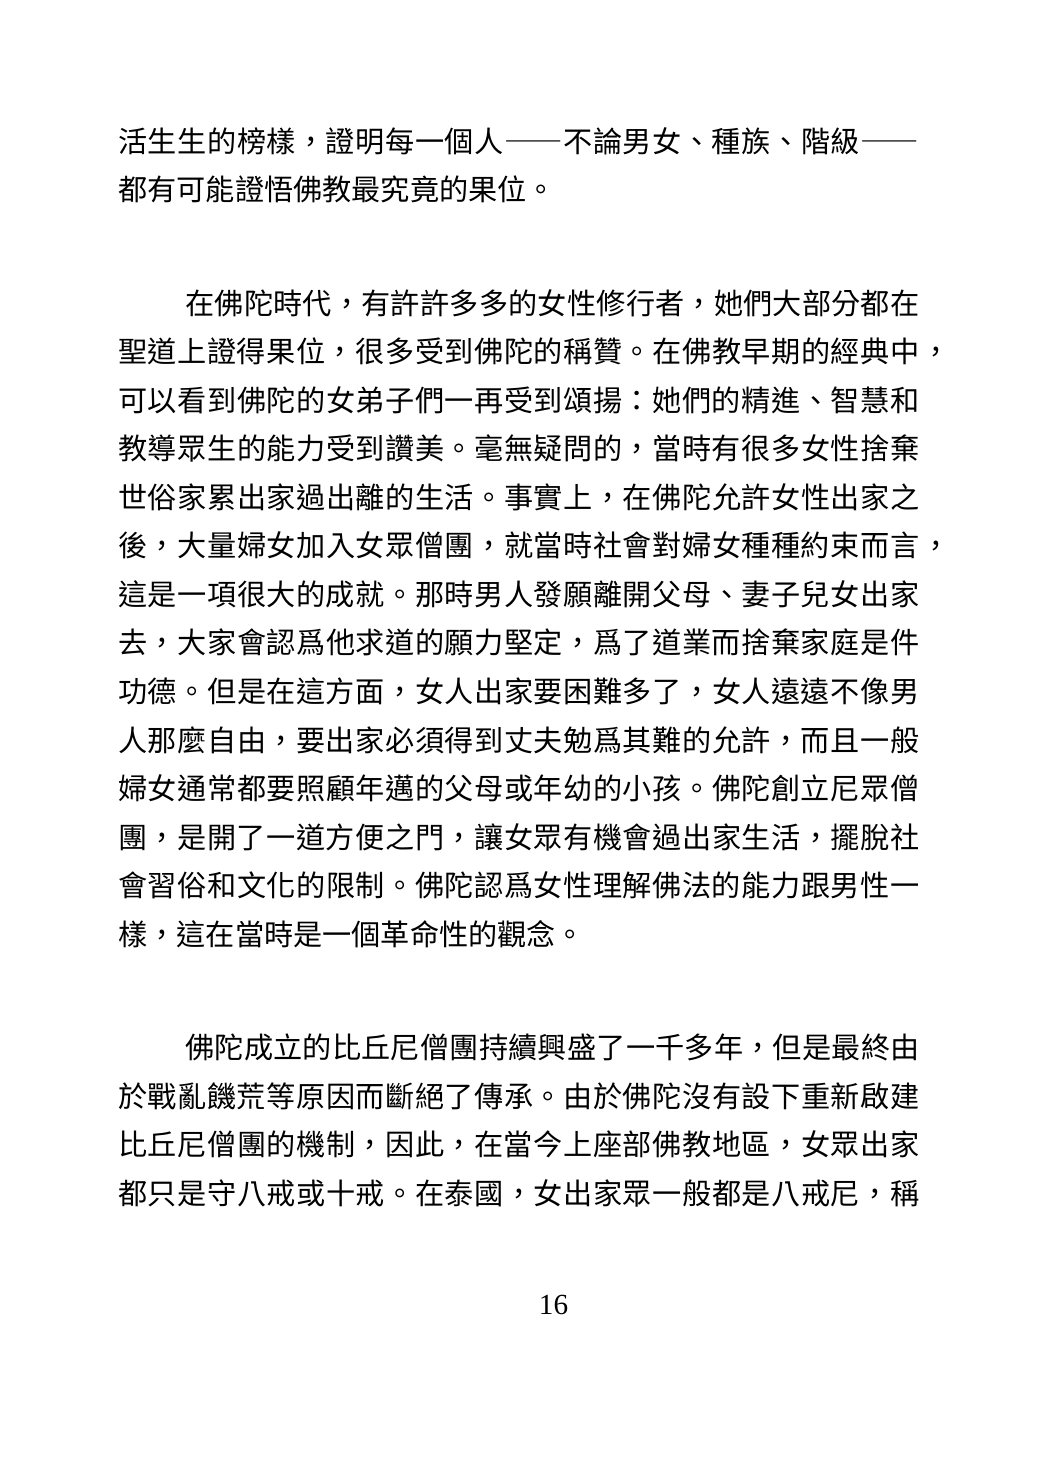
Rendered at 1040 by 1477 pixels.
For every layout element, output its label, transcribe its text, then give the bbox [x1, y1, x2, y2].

text 活生生的榜樣，證明每一個人——不論男女、種族、階級——都有可能證悟佛教最究竟的果位。 [118, 118, 921, 209]
text 在佛陀時代，有許許多多的女性修行者，她們大部分都在聖道上證得果位，很多受到佛陀的稱贊。在佛教早期的經典中，可以看到佛陀的女弟子們一再受到頌揚：她們的精進、智慧和教導眾生的能力受到讚美。毫無疑問的，當時有很多女性捨棄世俗家累出家過出離的生活。事實上，在佛陀允許女性出家之後，大量婦女加入女眾僧團，就當時社會對婦女種種約束而言，這是一項很大的成就。那時男人發願離開父母、妻子兒女出家去，大家會認爲他求道的願力堅定，爲了道業而捨棄家庭是件功德。但是在這方面，女人出家要困難多了，女人遠遠不像男人那麼自由，要出家必須得到丈夫勉爲其難的允許，而且一般婦女通常都要照顧年邁的父母或年幼的小孩。佛陀創立尼眾僧團，是開了一道方便之門，讓女眾有機會過出家生活，擺脫社會習俗和文化的限制。佛陀認爲女性理解佛法的能力跟男性一樣，這在當時是一個革命性的觀念。 [118, 280, 921, 953]
text 佛陀成立的比丘尼僧團持續興盛了一千多年，但是最終由於戰亂饑荒等原因而斷絕了傳承。由於佛陀沒有設下重新啟建比丘尼僧團的機制，因此，在當今上座部佛教地區，女眾出家都只是守八戒或十戒。在泰國，女出家眾一般都是八戒尼，稱 [118, 1025, 921, 1213]
